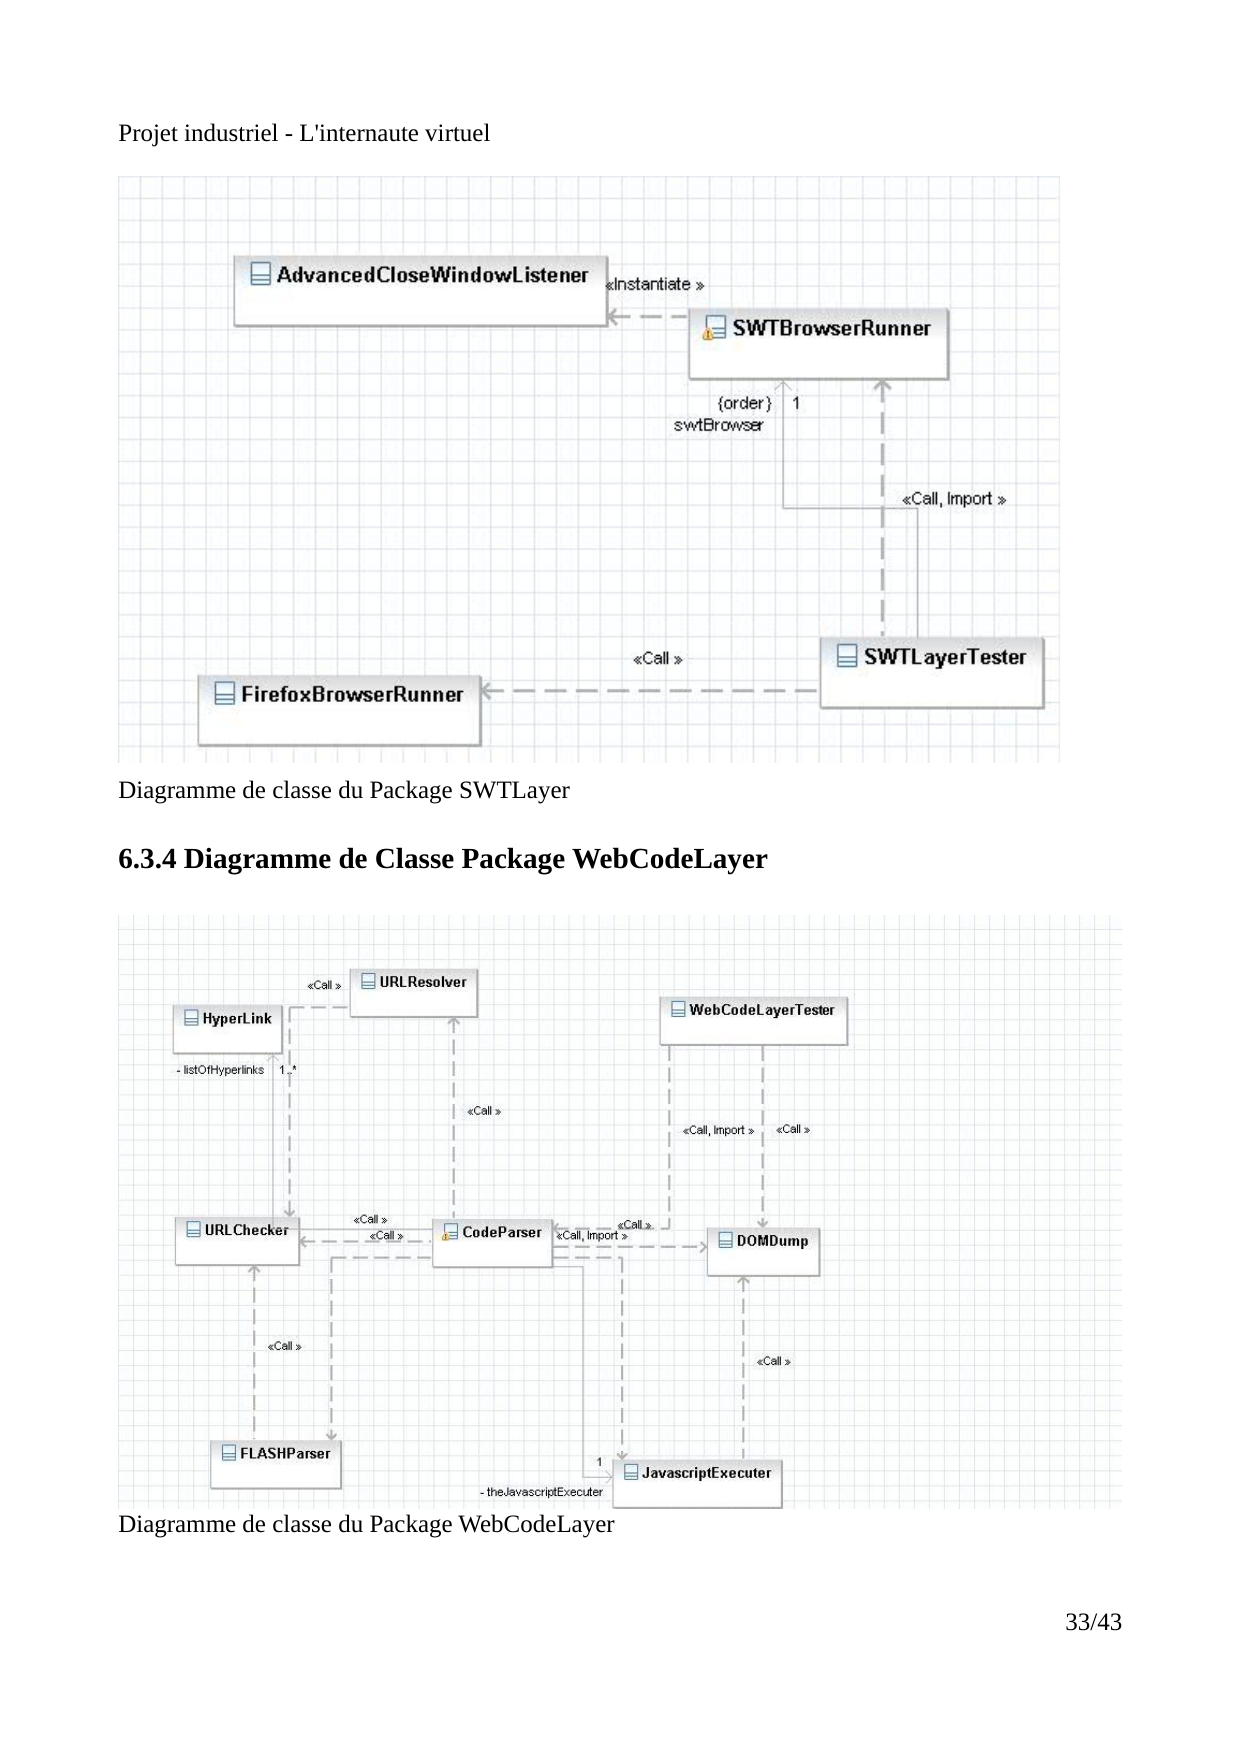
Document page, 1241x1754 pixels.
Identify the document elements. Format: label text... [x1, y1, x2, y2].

picture [118, 176, 1061, 763]
text Diagramme de classe du Package SWTLayer [118, 775, 1122, 803]
picture [118, 915, 1122, 1509]
text Diagramme de classe du Package WebCodeLayer [118, 1509, 1122, 1538]
subtitle 6.3.4 Diagramme de Classe Package WebCodeLayer [118, 841, 1122, 874]
